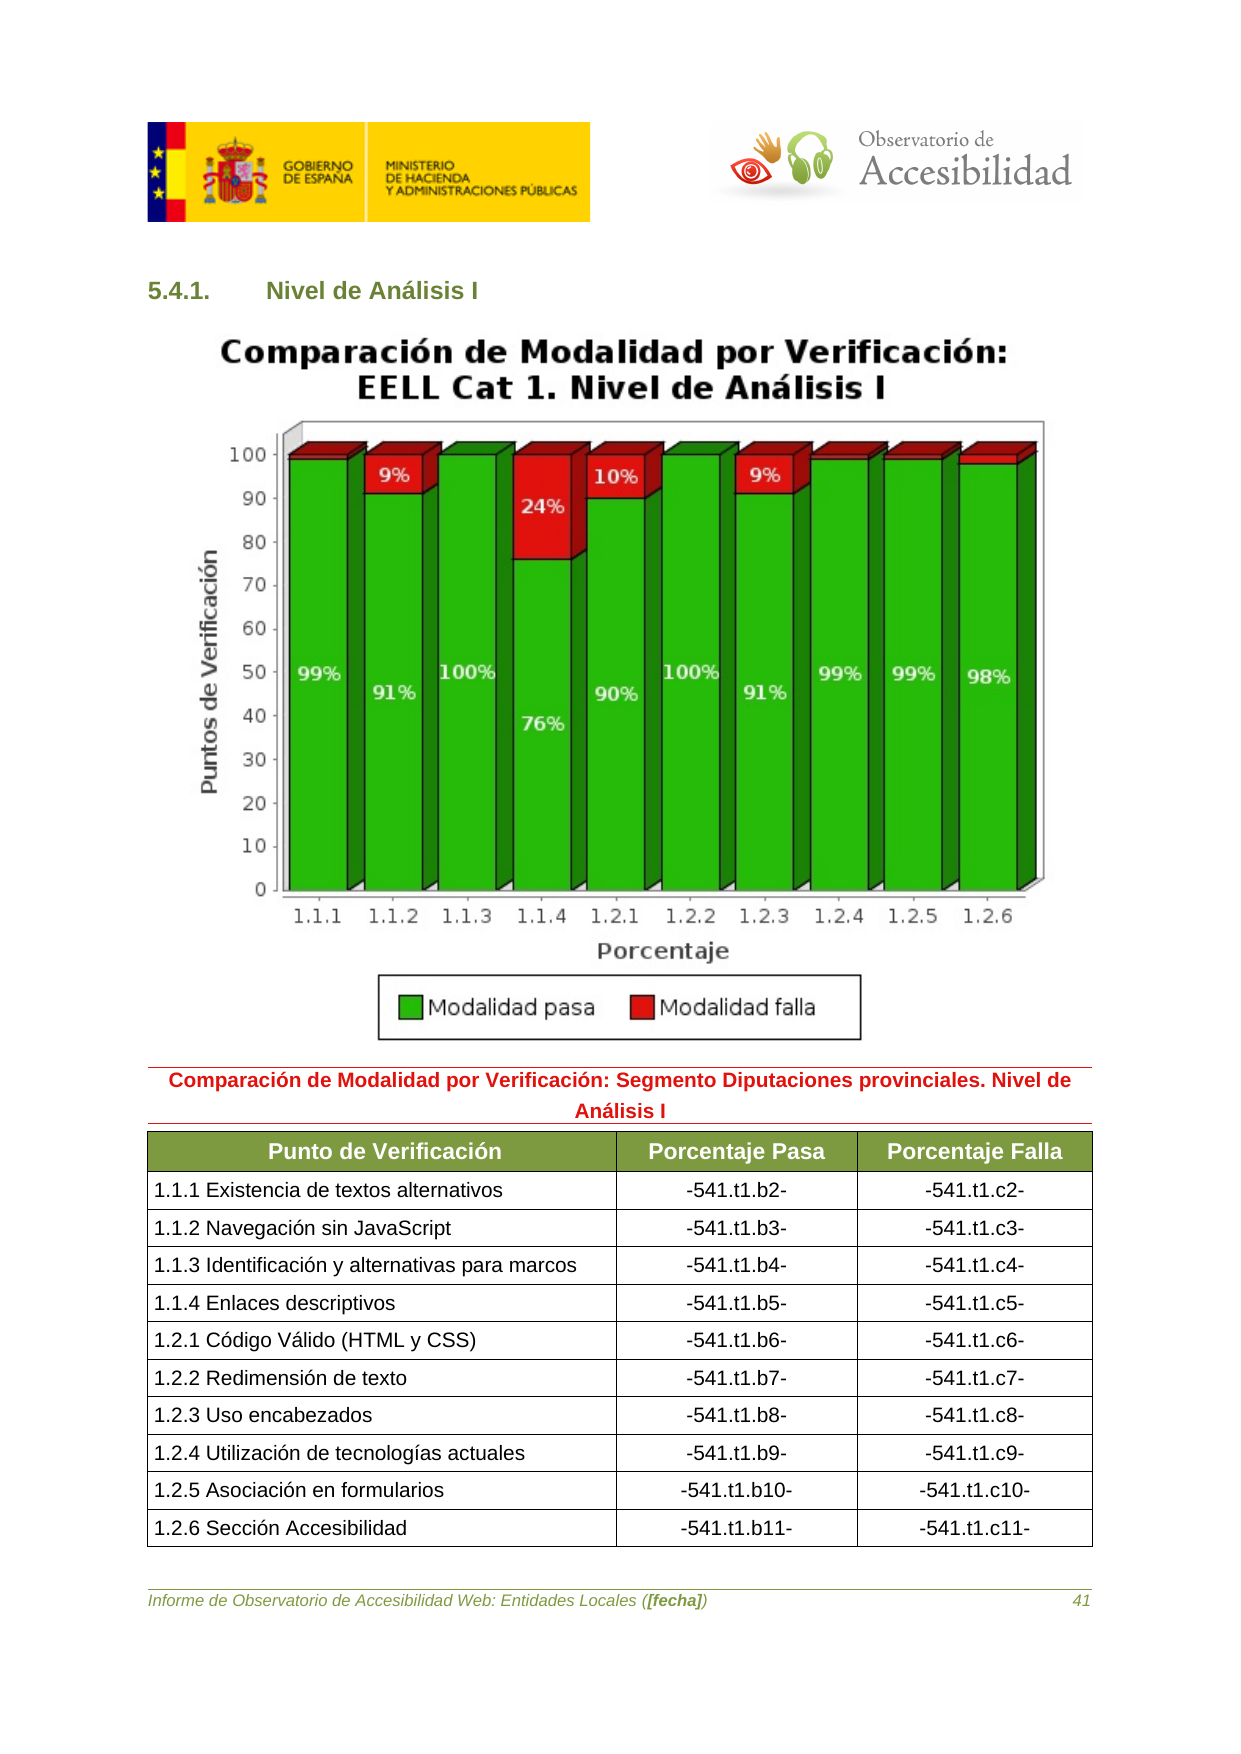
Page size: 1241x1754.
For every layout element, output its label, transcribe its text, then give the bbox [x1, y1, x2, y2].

table_cell -541.t1.b8- [617, 1397, 857, 1433]
table_cell 1.2.1 Código Válido (HTML y CSS) [148, 1322, 616, 1358]
table_cell -541.t1.b5- [617, 1285, 857, 1321]
table_cell -541.t1.b9- [617, 1435, 857, 1471]
table_cell -541.t1.c10- [858, 1472, 1092, 1508]
table_header Punto de Verificación [148, 1132, 616, 1171]
table_cell 1.1.1 Existencia de textos alternativos [148, 1172, 616, 1208]
table_cell -541.t1.b6- [617, 1322, 857, 1358]
table_cell -541.t1.b7- [617, 1360, 857, 1396]
table_cell -541.t1.b2- [617, 1172, 857, 1208]
table_cell -541.t1.b4- [617, 1247, 857, 1283]
text Comparación de Modalidad por Verificación: Segmento Diputaciones provinciales. Nivel de Análisis I [148, 1068, 1092, 1123]
table_cell -541.t1.c3- [858, 1210, 1092, 1246]
table_cell -541.t1.c6- [858, 1322, 1092, 1358]
table_cell -541.t1.b11- [617, 1510, 857, 1546]
table_cell -541.t1.c2- [858, 1172, 1092, 1208]
table_cell -541.t1.b3- [617, 1210, 857, 1246]
table_cell 1.2.5 Asociación en formularios [148, 1472, 616, 1508]
table_cell 1.1.4 Enlaces descriptivos [148, 1285, 616, 1321]
table_cell -541.t1.c5- [858, 1285, 1092, 1321]
picture [178, 332, 1062, 1042]
table_cell -541.t1.c4- [858, 1247, 1092, 1283]
table_cell 1.1.3 Identificación y alternativas para marcos [148, 1247, 616, 1283]
table_cell 1.2.3 Uso encabezados [148, 1397, 616, 1433]
table_cell -541.t1.b10- [617, 1472, 857, 1508]
table_header Porcentaje Pasa [617, 1132, 857, 1171]
table_cell -541.t1.c11- [858, 1510, 1092, 1546]
table_cell -541.t1.c8- [858, 1397, 1092, 1433]
table_cell 1.1.2 Navegación sin JavaScript [148, 1210, 616, 1246]
table_header Porcentaje Falla [858, 1132, 1092, 1171]
list Nivel de Análisis I [148, 276, 1092, 304]
picture [147, 122, 591, 222]
table_cell 1.2.4 Utilización de tecnologías actuales [148, 1435, 616, 1471]
table_cell 1.2.2 Redimensión de texto [148, 1360, 616, 1396]
table_cell -541.t1.c9- [858, 1435, 1092, 1471]
table_cell -541.t1.c7- [858, 1360, 1092, 1396]
table_cell 1.2.6 Sección Accesibilidad [148, 1510, 616, 1546]
picture [710, 122, 1086, 205]
